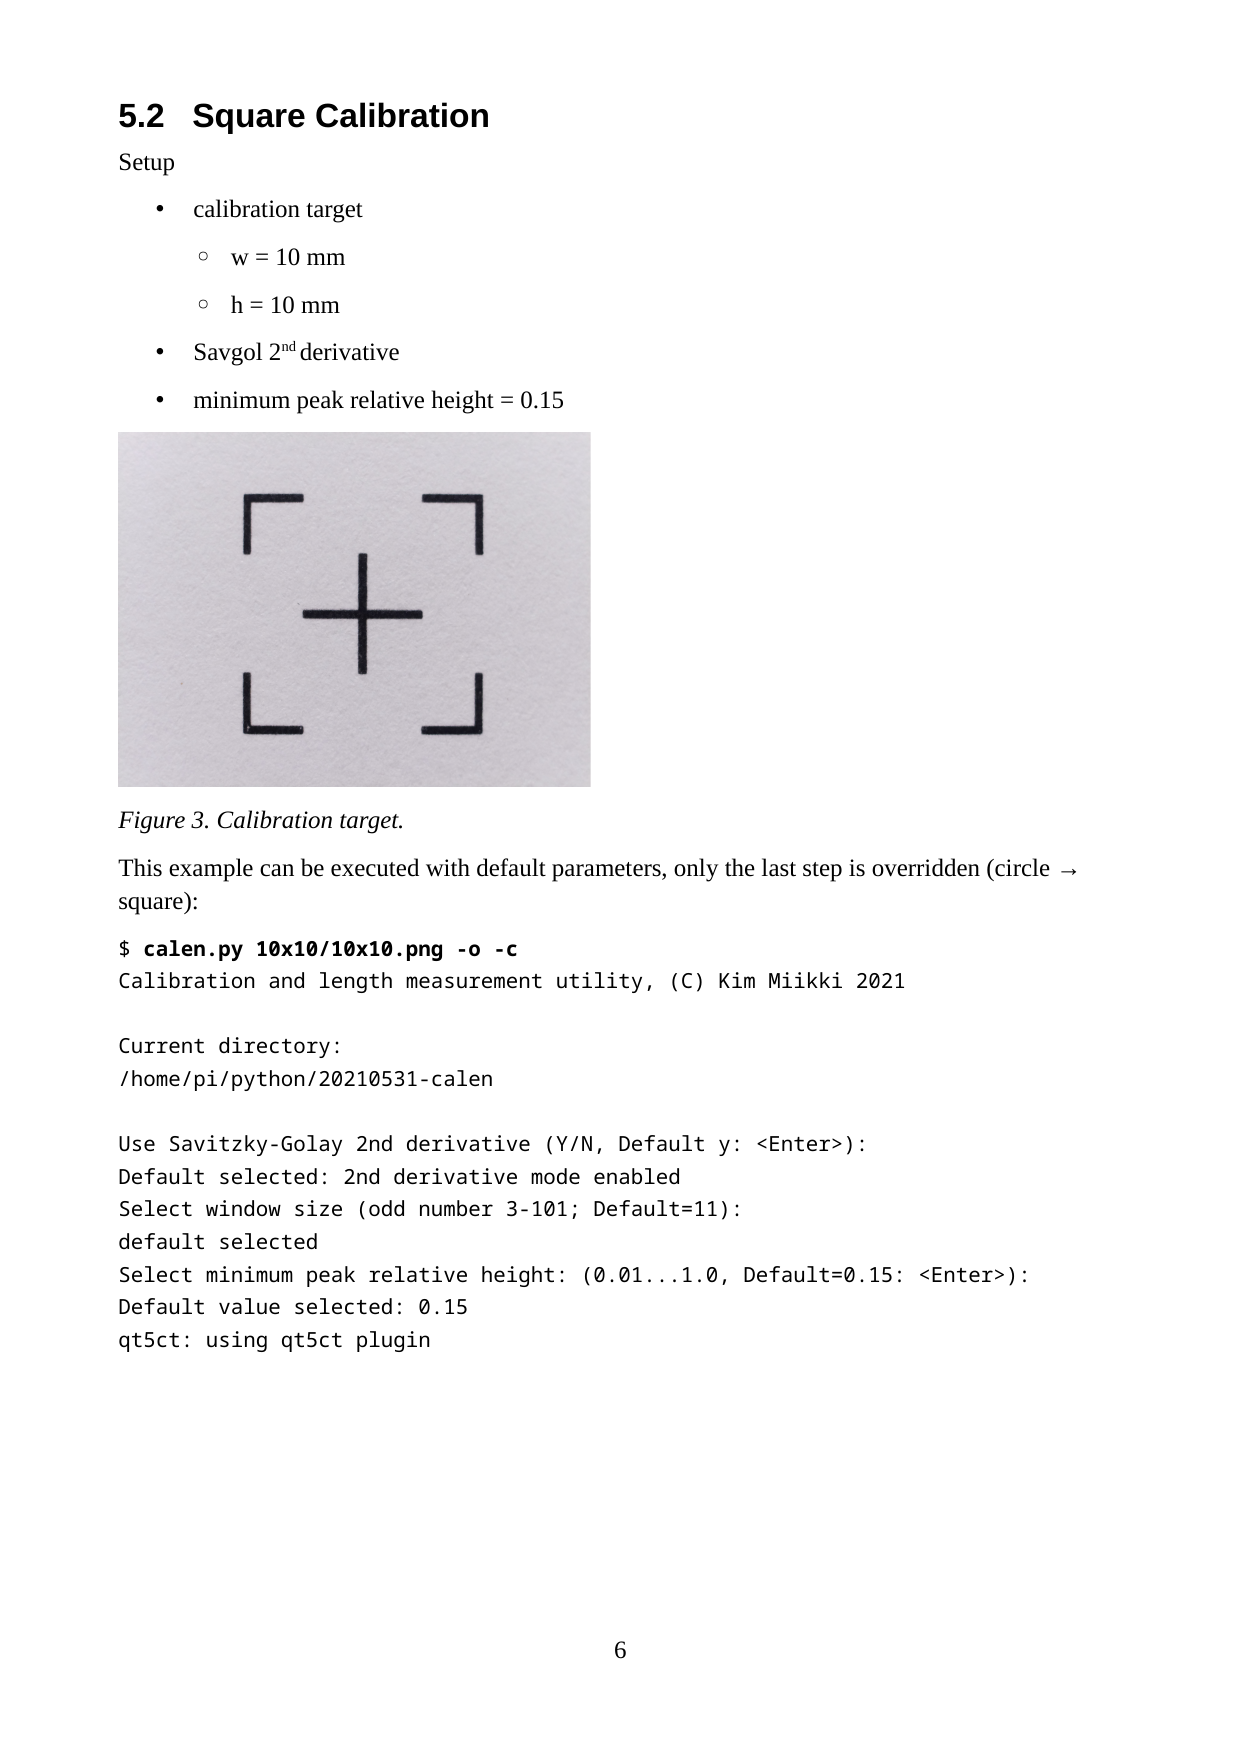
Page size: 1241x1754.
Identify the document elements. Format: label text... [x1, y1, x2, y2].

list w = 10 mm [193, 242, 1122, 271]
text Figure 3. Calibration target. [118, 805, 1122, 834]
list h = 10 mm [193, 290, 1122, 318]
list minimum peak relative height = 0.15 [156, 385, 1122, 414]
text Setup [118, 147, 1122, 176]
text $ calen.py 10x10/10x10.png -o -c Calibration and length measurement utility, (C) Kim Miikki 2021 Current directory: /home/pi/python/20210531-calen Use Savitzky-Golay 2nd derivative (Y/N, Default y: <Enter>): Default selected: 2nd derivative mode enabled Select window size (odd number 3-101; Default=11): default selected Select minimum peak relative height: (0.01...1.0, Default=0.15: <Enter>): Default value selected: 0.15 qt5ct: using qt5ct plugin [118, 934, 1122, 1353]
list calibration target [156, 194, 1122, 223]
picture [118, 432, 591, 787]
text This example can be executed with default parameters, only the last step is overridden (circle → square): [118, 853, 1122, 915]
list Savgol 2nd derivative [156, 337, 1122, 366]
subtitle Square Calibration [118, 96, 1122, 134]
